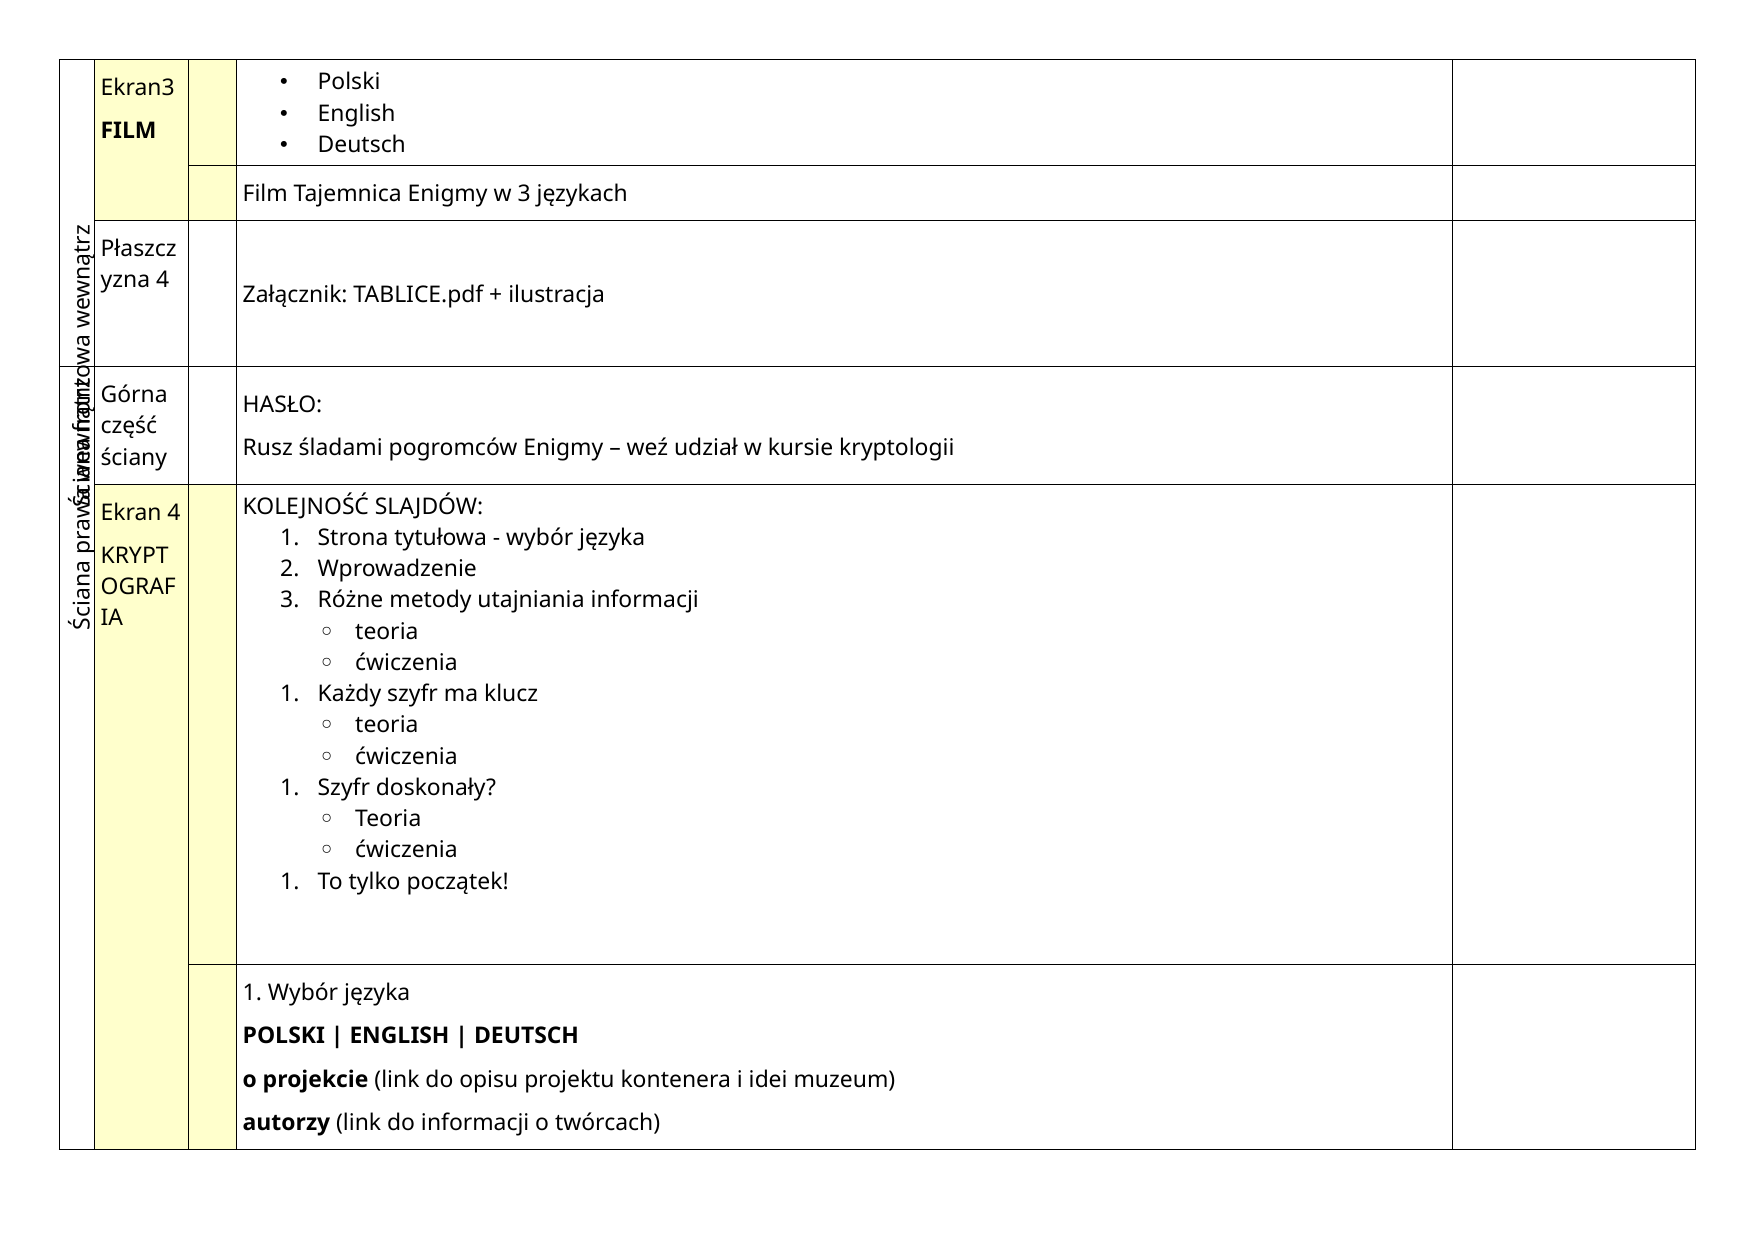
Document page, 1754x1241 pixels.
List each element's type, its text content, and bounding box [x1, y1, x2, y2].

table_cell MENU GŁÓWNE: Polski English Deutsch [237, 60, 1452, 165]
table_cell Załącznik: TABLICE.pdf + ilustracja [237, 221, 1452, 366]
table_cell [1453, 221, 1695, 366]
table_cell [189, 221, 236, 366]
table_cell Film Tajemnica Enigmy w 3 językach [237, 166, 1452, 220]
table_cell Ściana frontowa wewnątrz [60, 60, 94, 366]
table_cell Górna część ściany [95, 367, 188, 483]
table_cell [189, 60, 236, 165]
table_cell Ekran3 FILM [95, 60, 188, 220]
table_cell [1453, 60, 1695, 165]
table_cell Płaszczyzna 4 [95, 221, 188, 366]
table_cell HASŁO: Rusz śladami pogromców Enigmy – weź udział w kursie kryptologii [237, 367, 1452, 483]
table_cell Ściana prawa wewnątrz [60, 367, 94, 1149]
table_cell [189, 485, 236, 964]
table_cell Ekran 4 KRYPTOGRAFIA [95, 485, 188, 1149]
table_cell [1453, 965, 1695, 1149]
table_cell [189, 965, 236, 1149]
table_cell [1453, 367, 1695, 483]
table_cell KOLEJNOŚĆ SLAJDÓW: Strona tytułowa - wybór języka Wprowadzenie Różne metody utajniania informacji teoria ćwiczenia Każdy szyfr ma klucz teoria ćwiczenia Szyfr doskonały? Teoria ćwiczenia To tylko początek! [237, 485, 1452, 964]
table_cell [189, 367, 236, 483]
table_cell [1453, 166, 1695, 220]
table_cell [189, 166, 236, 220]
table_cell 1. Wybór języka POLSKI | ENGLISH | DEUTSCH o projekcie (link do opisu projektu kontenera i idei muzeum) autorzy (link do informacji o twórcach) [237, 965, 1452, 1149]
table_cell [1453, 485, 1695, 964]
